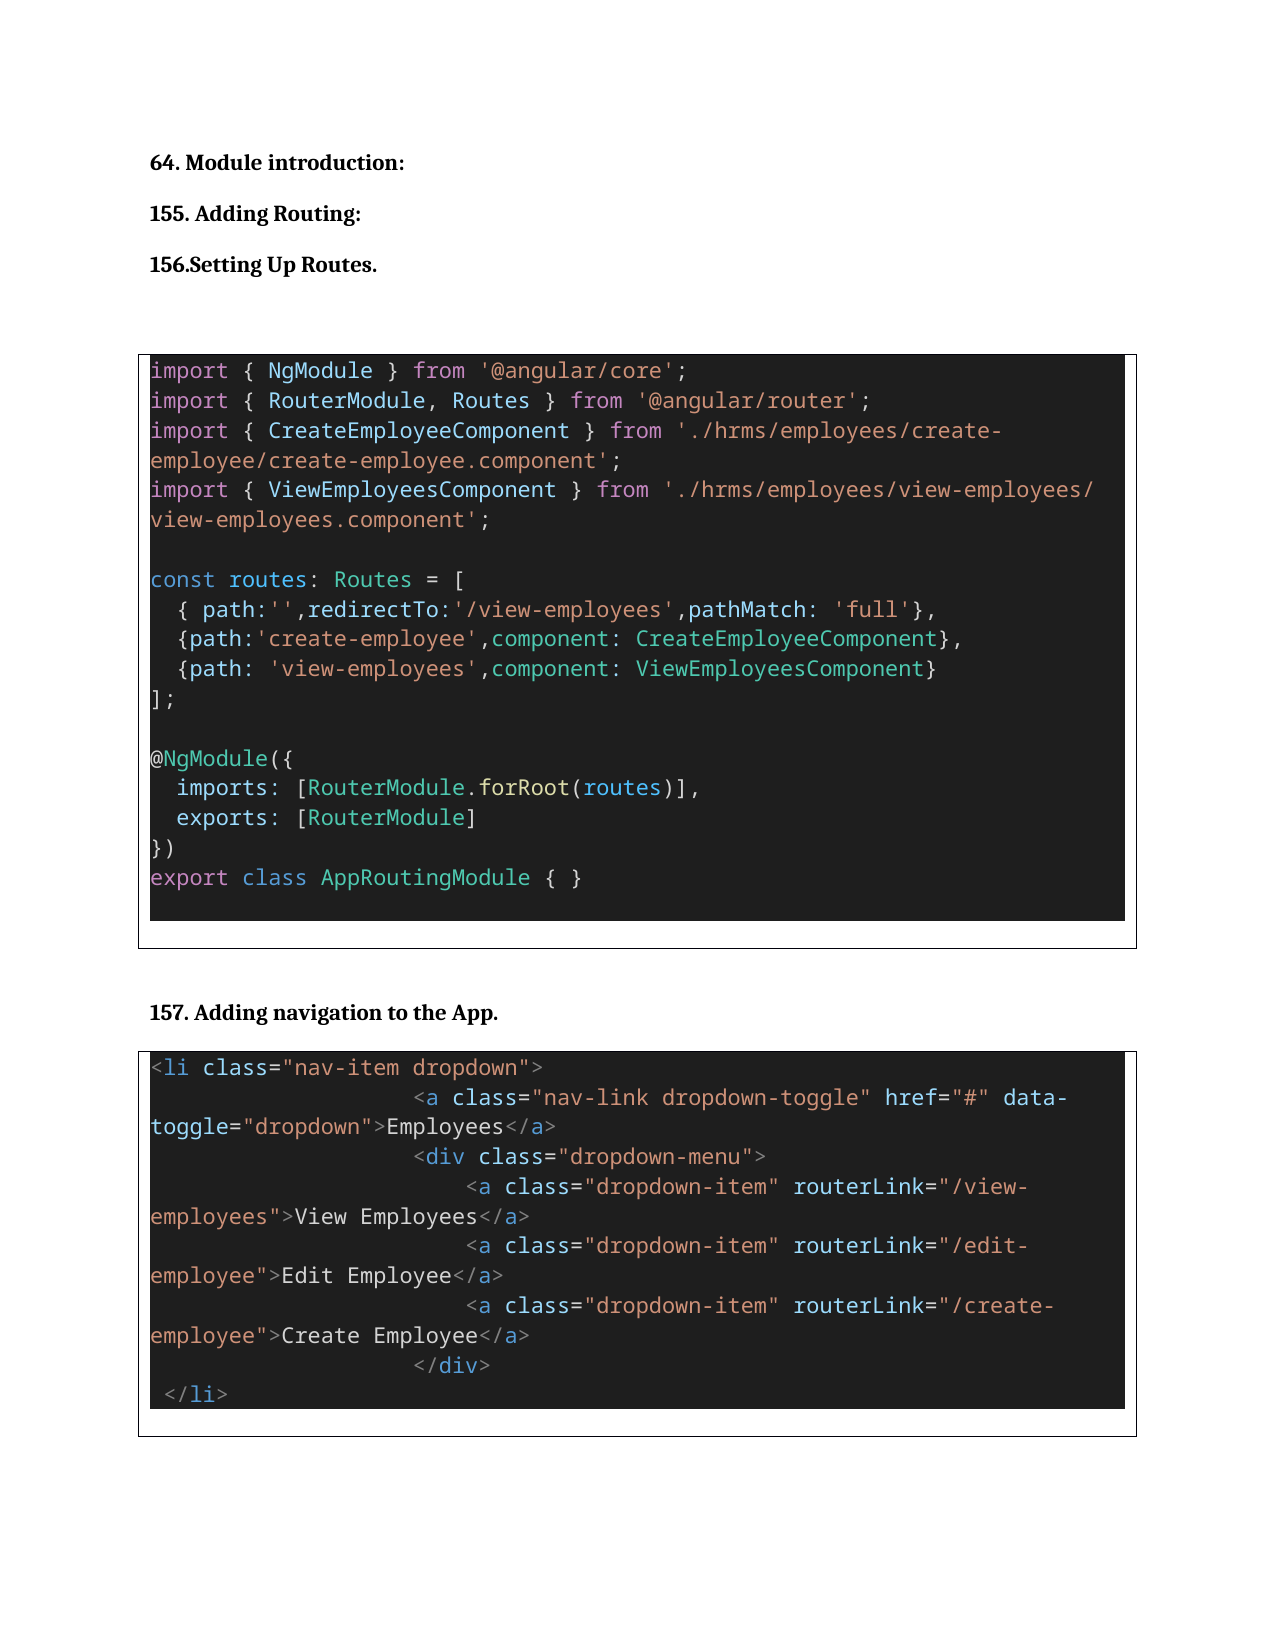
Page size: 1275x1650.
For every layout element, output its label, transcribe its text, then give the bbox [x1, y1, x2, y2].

text 157. Adding navigation to the App. [150, 1000, 1125, 1026]
text 156.Setting Up Routes. [150, 252, 1125, 278]
table_header import { NgModule } from '@angular/core'; import { RouterModule, Routes } from '@angular/router'; import { CreateEmployeeComponent } from './hrms/employees/create-employee/create-employee.component'; import { ViewEmployeesComponent } from './hrms/employees/view-employees/view-employees.component'; const routes: Routes = [ { path:'',redirectTo:'/view-employees',pathMatch: 'full'}, {path:'create-employee',component: CreateEmployeeComponent}, {path: 'view-employees',component: ViewEmployeesComponent} ]; @NgModule({ imports: [RouterModule.forRoot(routes)], exports: [RouterModule] }) export class AppRoutingModule { } [139, 355, 1136, 948]
text 155. Adding Routing: [150, 201, 1125, 227]
table_header <li class="nav-item dropdown"> <a class="nav-link dropdown-toggle" href="#" data-toggle="dropdown">Employees</a> <div class="dropdown-menu"> <a class="dropdown-item" routerLink="/view-employees">View Employees</a> <a class="dropdown-item" routerLink="/edit-employee">Edit Employee</a> <a class="dropdown-item" routerLink="/create-employee">Create Employee</a> </div> </li> [139, 1052, 1136, 1436]
text 64. Module introduction: [150, 150, 1125, 176]
